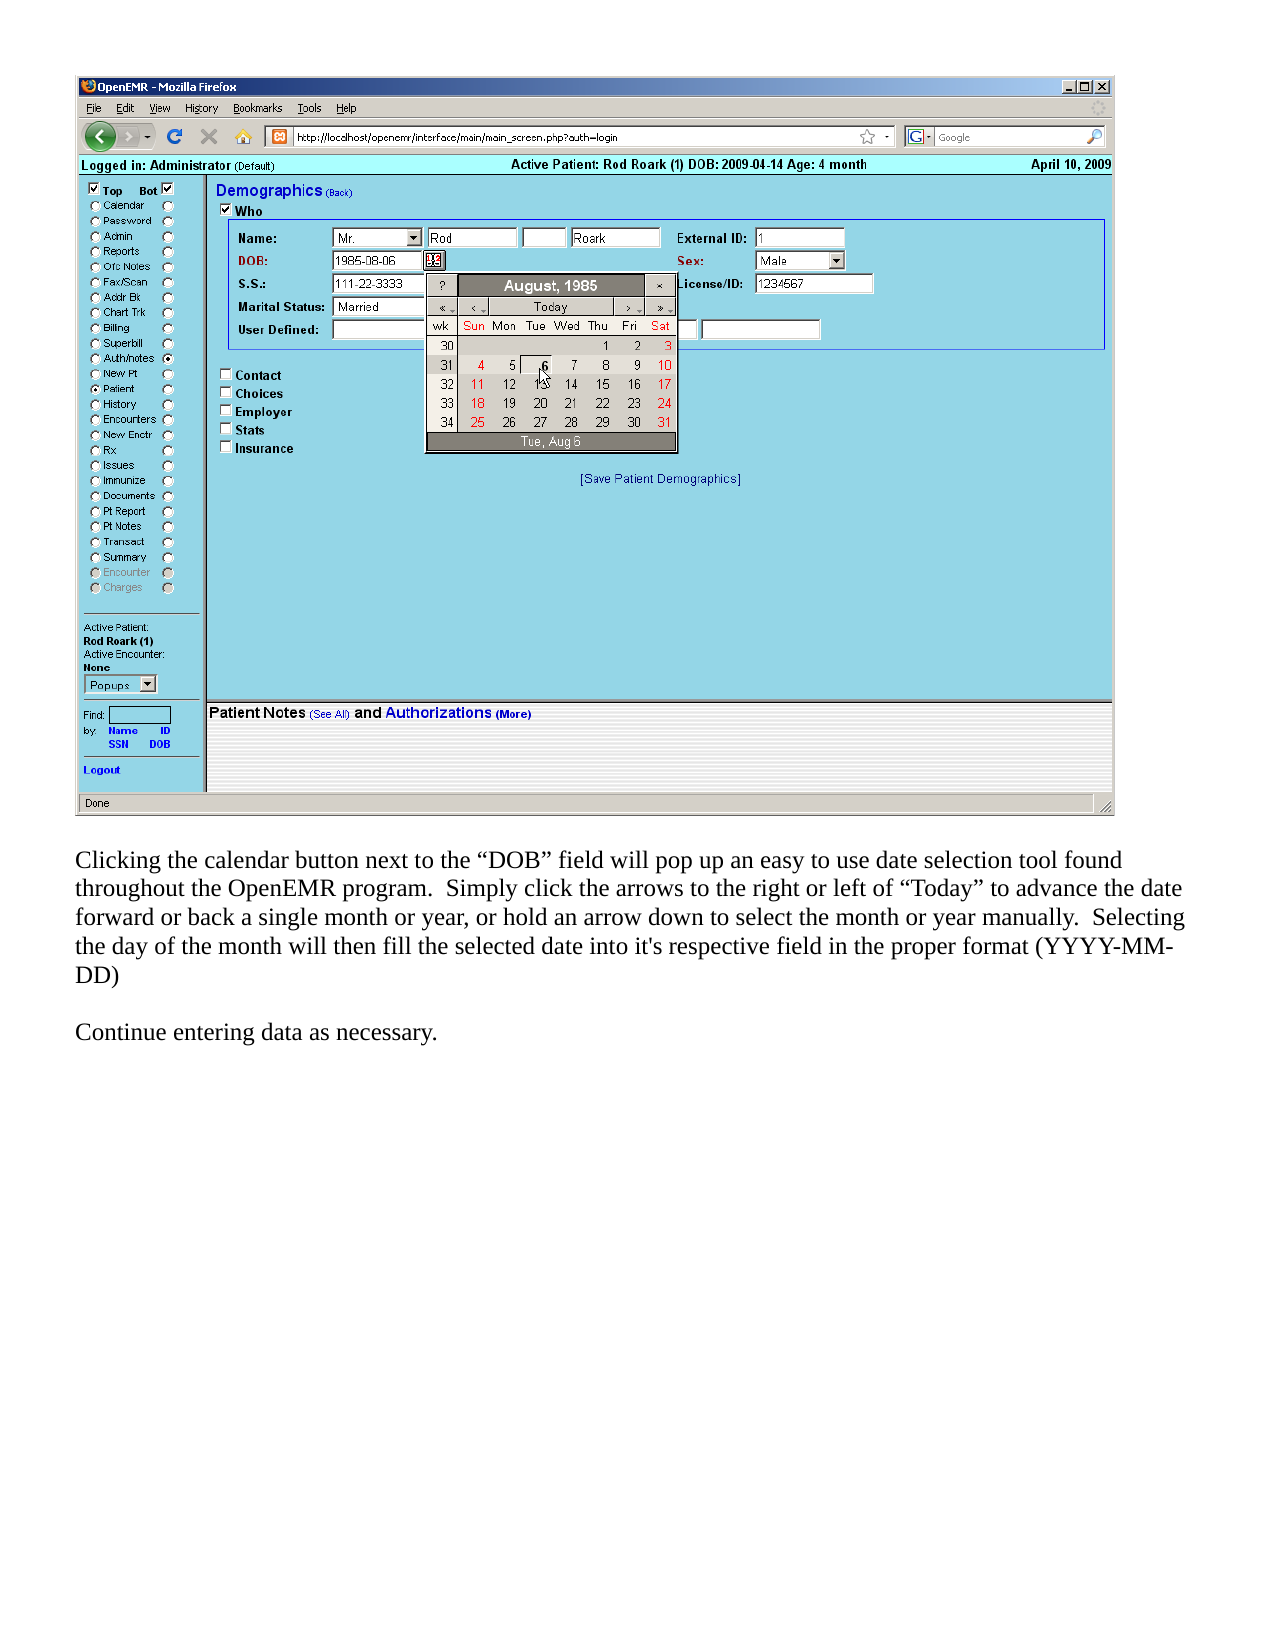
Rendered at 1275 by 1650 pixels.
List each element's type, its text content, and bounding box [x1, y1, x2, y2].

text Clicking the calendar button next to the “DOB” field will pop up an easy to use date selection tool found throughout the OpenEMR program. Simply click the arrows to the right or left of “Today” to advance the date forward or back a single month or year, or hold an arrow down to select the month or year manually. Selecting the day of the month will then fill the selected date into it's respective field in the proper format (YYYY-MM-DD) [75, 845, 1200, 988]
text Continue entering data as necessary. [75, 1017, 1200, 1046]
picture [75, 75, 1115, 816]
